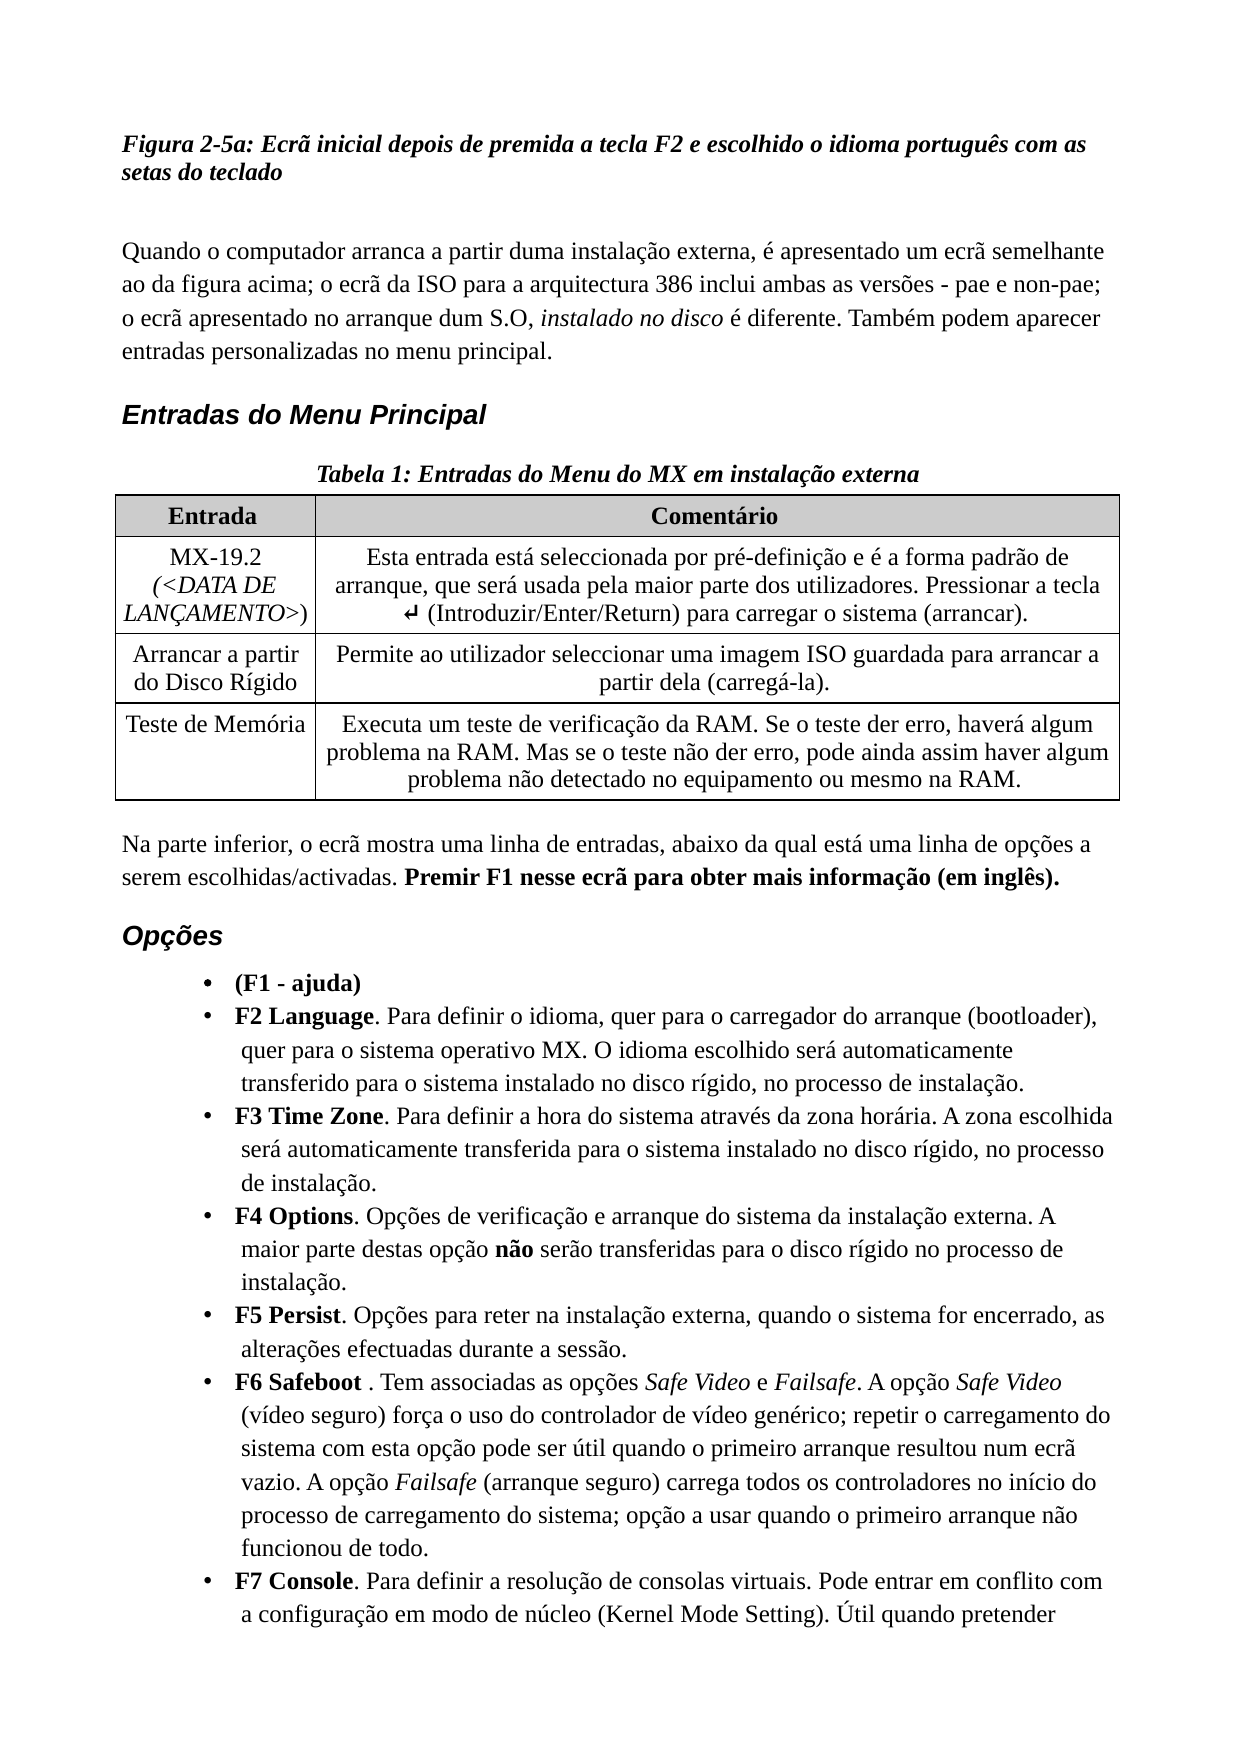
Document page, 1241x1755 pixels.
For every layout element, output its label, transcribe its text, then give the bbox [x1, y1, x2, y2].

list (F1 - ajuda) [197, 963, 1122, 996]
table_cell Arrancar a partir do Disco Rígido [116, 634, 315, 702]
table_cell Teste de Memória [116, 704, 315, 799]
table_cell Permite ao utilizador seleccionar uma imagem ISO guardada para arrancar a partir dela (carregá-la). [316, 634, 1119, 702]
table_cell Esta entrada está seleccionada por pré-definição e é a forma padrão de arranque, que será usada pela maior parte dos utilizadores. Pressionar a tecla ↵ (Introduzir/Enter/Return) para carregar o sistema (arrancar). [316, 537, 1119, 633]
list F2 Language. Para definir o idioma, quer para o carregador do arranque (bootloader), quer para o sistema operativo MX. O idioma escolhido será automaticamente transferido para o sistema instalado no disco rígido, no processo de instalação. [197, 996, 1122, 1096]
subtitle Opções [115, 914, 1122, 957]
subtitle Entradas do Menu Principal [115, 393, 1122, 431]
table_cell MX-19.2 (<DATA DE LANÇAMENTO>) [116, 537, 315, 633]
list F3 Time Zone. Para definir a hora do sistema através da zona horária. A zona escolhida será automaticamente transferida para o sistema instalado no disco rígido, no processo de instalação. [197, 1096, 1122, 1196]
text Figura 2-5a: Ecrã inicial depois de premida a tecla F2 e escolhido o idioma português com as setas do teclado [115, 124, 1122, 186]
list F6 Safeboot . Tem associadas as opções Safe Video e Failsafe. A opção Safe Video (vídeo seguro) força o uso do controlador de vídeo genérico; repetir o carregamento do sistema com esta opção pode ser útil quando o primeiro arranque resultou num ecrã vazio. A opção Failsafe (arranque seguro) carrega todos os controladores no início do processo de carregamento do sistema; opção a usar quando o primeiro arranque não funcionou de todo. [197, 1362, 1122, 1561]
text Na parte inferior, o ecrã mostra uma linha de entradas, abaixo da qual está uma linha de opções a serem escolhidas/activadas. Premir F1 nesse ecrã para obter mais informação (em inglês). [115, 824, 1122, 891]
table_cell Executa um teste de verificação da RAM. Se o teste der erro, haverá algum problema na RAM. Mas se o teste não der erro, pode ainda assim haver algum problema não detectado no equipamento ou mesmo na RAM. [316, 704, 1119, 799]
table_header Entrada [116, 496, 315, 536]
list F7 Console. Para definir a resolução de consolas virtuais. Pode entrar em conflito com a configuração em modo de núcleo (Kernel Mode Setting). Útil quando pretender [197, 1561, 1122, 1634]
subtitle Tabela 1: Entradas do Menu do MX em instalação externa [115, 454, 1122, 494]
list F4 Options. Opções de verificação e arranque do sistema da instalação externa. A maior parte destas opção não serão transferidas para o disco rígido no processo de instalação. [197, 1196, 1122, 1295]
list F5 Persist. Opções para reter na instalação externa, quando o sistema for encerrado, as alterações efectuadas durante a sessão. [197, 1295, 1122, 1362]
table_header Comentário [316, 496, 1119, 536]
text Quando o computador arranca a partir duma instalação externa, é apresentado um ecrã semelhante ao da figura acima; o ecrã da ISO para a arquitectura 386 inclui ambas as versões - pae e non-pae; o ecrã apresentado no arranque dum S.O, instalado no disco é diferente. Também podem aparecer entradas personalizadas no menu principal. [115, 231, 1122, 365]
